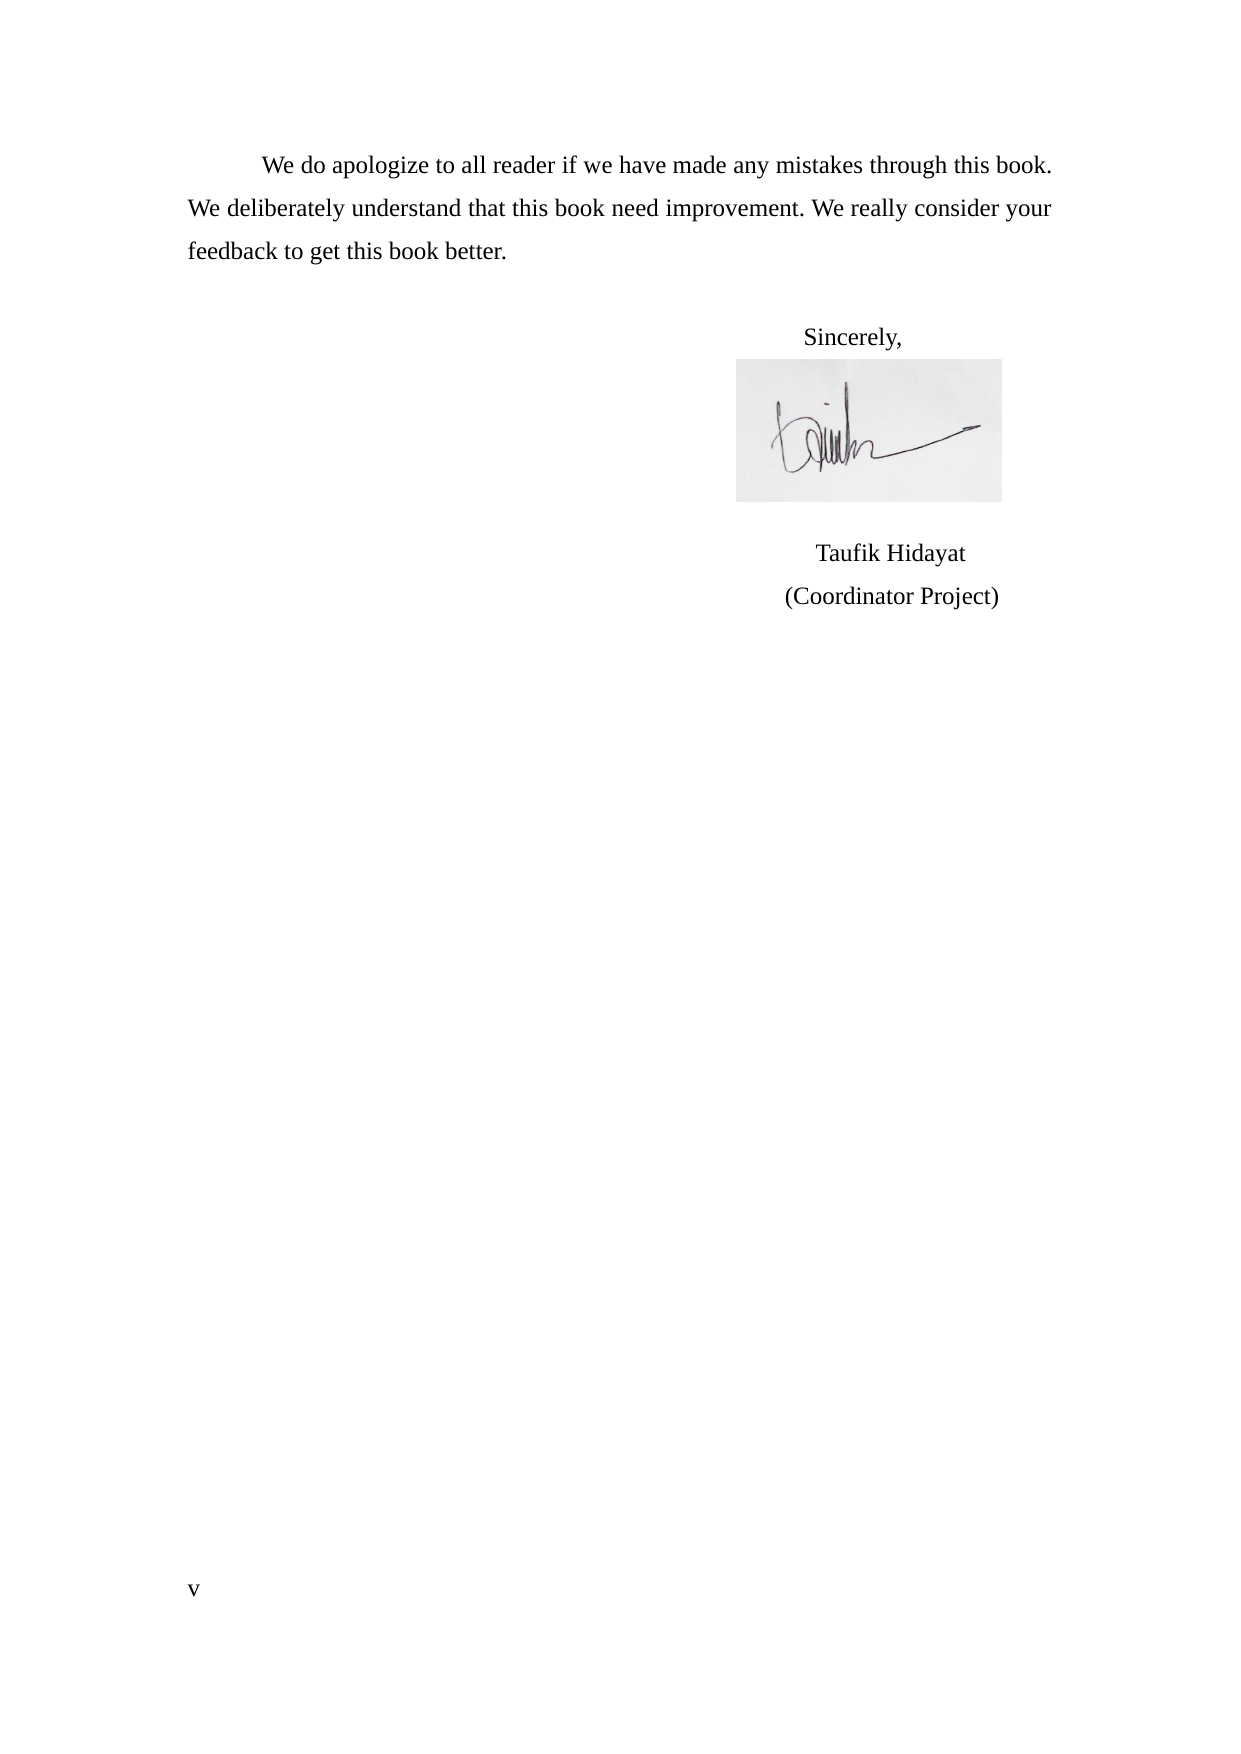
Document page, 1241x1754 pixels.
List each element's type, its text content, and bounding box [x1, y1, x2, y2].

text Sincerely, [187, 322, 1053, 351]
picture [736, 359, 1002, 502]
text (Coordinator Project) [187, 581, 1053, 610]
text We do apologize to all reader if we have made any mistakes through this book. We deliberately understand that this book need improvement. We really consider your feedback to get this book better. [187, 150, 1053, 265]
text Taufik Hidayat [187, 538, 1053, 567]
